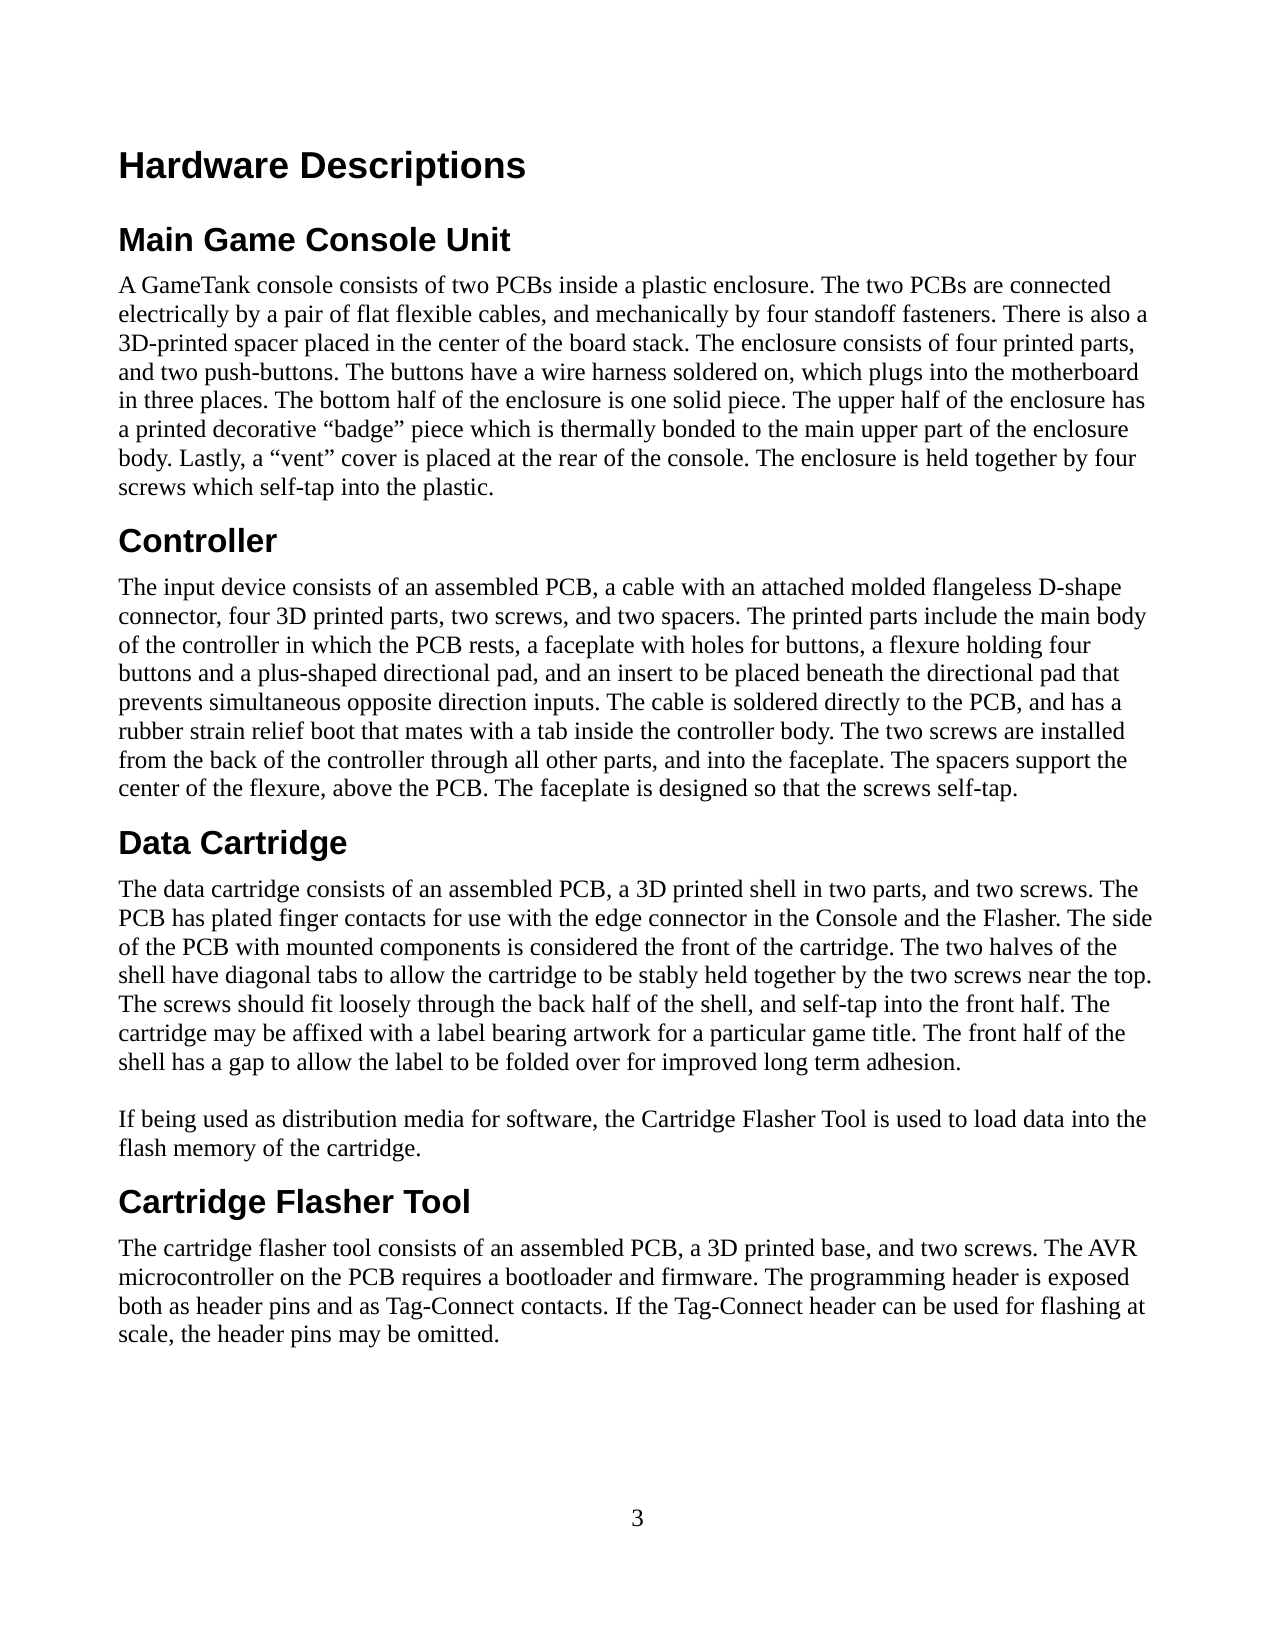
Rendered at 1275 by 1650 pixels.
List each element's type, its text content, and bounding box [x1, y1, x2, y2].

subtitle Main Game Console Unit [118, 219, 1157, 258]
subtitle Controller [118, 521, 1157, 560]
text The input device consists of an assembled PCB, a cable with an attached molded flangeless D-shape connector, four 3D printed parts, two screws, and two spacers. The printed parts include the main body of the controller in which the PCB rests, a faceplate with holes for buttons, a flexure holding four buttons and a plus-shaped directional pad, and an insert to be placed beneath the directional pad that prevents simultaneous opposite direction inputs. The cable is soldered directly to the PCB, and has a rubber strain relief boot that mates with a tab inside the controller body. The two screws are installed from the back of the controller through all other parts, and into the faceplate. The spacers support the center of the flexure, above the PCB. The faceplate is designed so that the screws self-tap. [118, 572, 1157, 802]
text The data cartridge consists of an assembled PCB, a 3D printed shell in two parts, and two screws. The PCB has plated finger contacts for use with the edge connector in the Console and the Flasher. The side of the PCB with mounted components is considered the front of the cartridge. The two halves of the shell have diagonal tabs to allow the cartridge to be stably held together by the two screws near the top. The screws should fit loosely through the back half of the shell, and self-tap into the front half. The cartridge may be affixed with a label bearing artwork for a particular game title. The front half of the shell has a gap to allow the label to be folded over for improved long term adhesion. [118, 874, 1157, 1075]
subtitle Hardware Descriptions [118, 143, 1157, 186]
text If being used as distribution media for software, the Cartridge Flasher Tool is used to load data into the flash memory of the cartridge. [118, 1104, 1157, 1162]
subtitle Cartridge Flasher Tool [118, 1182, 1157, 1221]
subtitle Data Cartridge [118, 823, 1157, 862]
text A GameTank console consists of two PCBs inside a plastic enclosure. The two PCBs are connected electrically by a pair of flat flexible cables, and mechanically by four standoff fasteners. There is also a 3D-printed spacer placed in the center of the board stack. The enclosure consists of four printed parts, and two push-buttons. The buttons have a wire harness soldered on, which plugs into the motherboard in three places. The bottom half of the enclosure is one solid piece. The upper half of the enclosure has a printed decorative “badge” piece which is thermally bonded to the main upper part of the enclosure body. Lastly, a “vent” cover is placed at the rear of the console. The enclosure is held together by four screws which self-tap into the plastic. [118, 271, 1157, 501]
text The cartridge flasher tool consists of an assembled PCB, a 3D printed base, and two screws. The AVR microcontroller on the PCB requires a bootloader and firmware. The programming header is exposed both as header pins and as Tag-Connect contacts. If the Tag-Connect header can be used for flashing at scale, the header pins may be omitted. [118, 1233, 1157, 1348]
